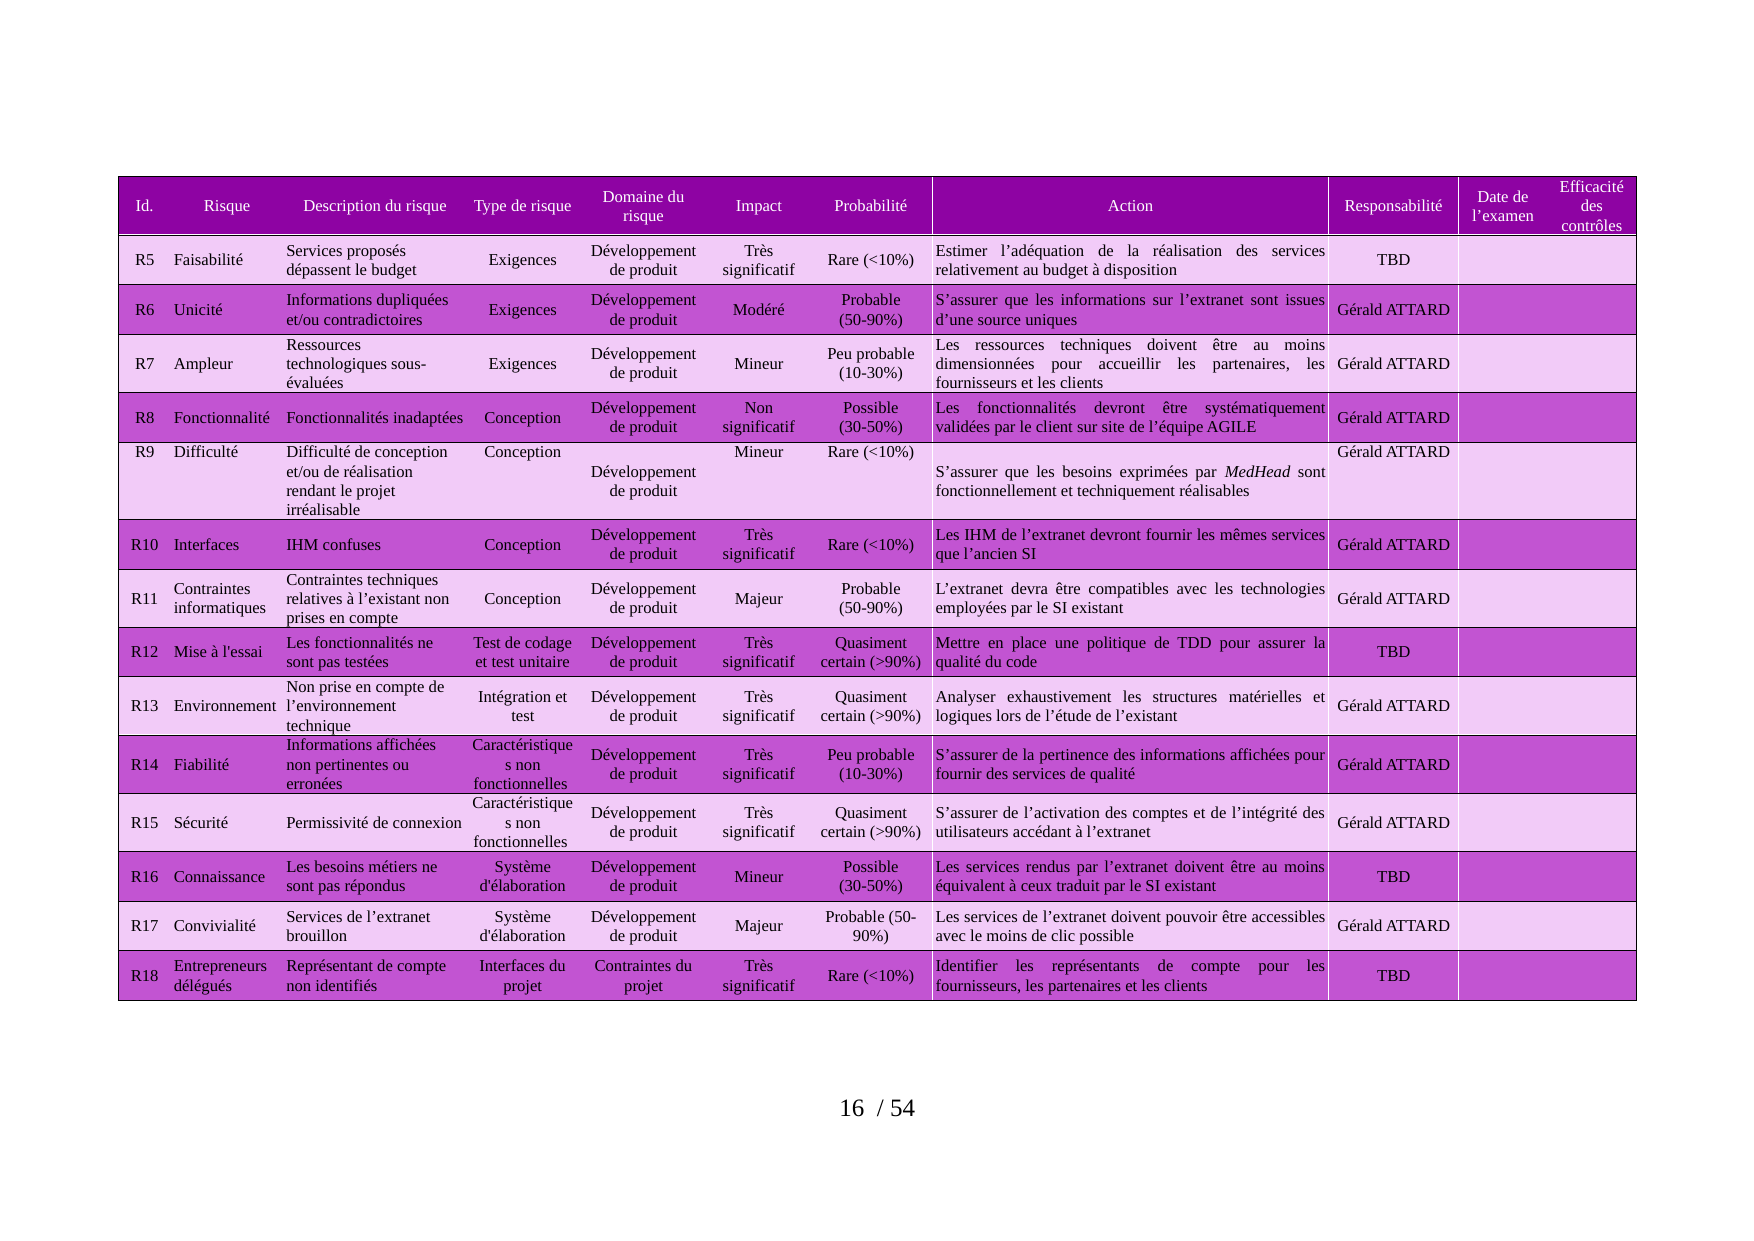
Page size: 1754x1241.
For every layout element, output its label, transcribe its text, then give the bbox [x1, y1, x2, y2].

table_cell Les services rendus par l’extranet doivent être au moins équivalent à ceux traduit par le SI existant [933, 852, 1328, 901]
table_cell [1459, 951, 1547, 1000]
table_cell [1459, 443, 1547, 519]
table_cell Probable (50-90%) [809, 570, 932, 627]
table_cell [1547, 570, 1636, 627]
table_cell Modéré [708, 285, 809, 334]
table_cell [1547, 736, 1636, 793]
table_cell Les fonctionnalités ne sont pas testées [283, 628, 467, 676]
table_cell [1459, 335, 1547, 392]
table_cell Exigences [467, 335, 578, 392]
table_cell S’assurer que les informations sur l’extranet sont issues d’une source uniques [933, 285, 1328, 334]
table_cell Majeur [708, 902, 809, 950]
table_cell Non prise en compte de l’environnement technique [283, 677, 467, 734]
table_cell Identifier les représentants de compte pour les fournisseurs, les partenaires et les clients [933, 951, 1328, 1000]
table_cell TBD [1329, 236, 1458, 284]
table_cell [1459, 520, 1547, 569]
table_cell Fiabilité [171, 736, 283, 793]
table_cell [1459, 677, 1547, 734]
table_cell Probable (50-90%) [809, 902, 932, 950]
table_cell Fonctionnalité [171, 393, 283, 442]
table_cell [1547, 236, 1636, 284]
table_cell Développement de produit [578, 628, 708, 676]
table_cell Test de codage et test unitaire [467, 628, 578, 676]
table_header Id. [119, 177, 171, 234]
table_cell Services proposés dépassent le budget [283, 236, 467, 284]
table_cell [1547, 852, 1636, 901]
table_cell [1459, 236, 1547, 284]
table_cell Gérald ATTARD [1329, 335, 1458, 392]
table_cell Gérald ATTARD [1329, 393, 1458, 442]
table_cell Développement de produit [578, 902, 708, 950]
table_cell [1547, 628, 1636, 676]
table_cell Mise à l'essai [171, 628, 283, 676]
table_cell S’assurer de la pertinence des informations affichées pour fournir des services de qualité [933, 736, 1328, 793]
table_cell [1459, 852, 1547, 901]
table_header Description du risque [283, 177, 467, 234]
table_cell [1459, 570, 1547, 627]
table_cell R9 [119, 443, 171, 519]
table_cell [1459, 794, 1547, 851]
table_cell Développement de produit [578, 852, 708, 901]
table_cell Gérald ATTARD [1329, 677, 1458, 734]
table_cell Système d'élaboration [467, 852, 578, 901]
table_cell Exigences [467, 285, 578, 334]
table_cell Environnement [171, 677, 283, 734]
table_cell R7 [119, 335, 171, 392]
table_header Probabilité [809, 177, 932, 234]
table_cell Très significatif [708, 520, 809, 569]
table_cell [1547, 520, 1636, 569]
table_cell [1547, 335, 1636, 392]
table_cell Gérald ATTARD [1329, 794, 1458, 851]
table_cell Mettre en place une politique de TDD pour assurer la qualité du code [933, 628, 1328, 676]
table_header Action [933, 177, 1328, 234]
table_cell Développement de produit [578, 794, 708, 851]
table_cell Possible (30-50%) [809, 393, 932, 442]
table_header Impact [708, 177, 809, 234]
table_cell Fonctionnalités inadaptées [283, 393, 467, 442]
table_cell Permissivité de connexion [283, 794, 467, 851]
table_cell [1547, 902, 1636, 950]
table_cell [1547, 285, 1636, 334]
table_cell Caractéristiques non fonctionnelles [467, 736, 578, 793]
table_cell Gérald ATTARD [1329, 570, 1458, 627]
table_header Risque [171, 177, 283, 234]
table_cell Développement de produit [578, 443, 708, 519]
table_cell Conception [467, 570, 578, 627]
table_cell Rare (<10%) [809, 951, 932, 1000]
table_cell Interfaces du projet [467, 951, 578, 1000]
table_cell IHM confuses [283, 520, 467, 569]
table_cell TBD [1329, 951, 1458, 1000]
table_cell Unicité [171, 285, 283, 334]
table_header Date de l’examen [1459, 177, 1547, 234]
table_cell Services de l’extranet brouillon [283, 902, 467, 950]
table_cell Gérald ATTARD [1329, 902, 1458, 950]
table_cell Probable (50-90%) [809, 285, 932, 334]
table_cell Représentant de compte non identifiés [283, 951, 467, 1000]
table_cell Rare (<10%) [809, 520, 932, 569]
table_cell [1459, 393, 1547, 442]
table_cell Informations dupliquées et/ou contradictoires [283, 285, 467, 334]
table_cell Peu probable (10-30%) [809, 335, 932, 392]
table_cell R5 [119, 236, 171, 284]
table_cell Très significatif [708, 951, 809, 1000]
table_cell Contraintes techniques relatives à l’existant non prises en compte [283, 570, 467, 627]
table_cell Exigences [467, 236, 578, 284]
table_cell [1459, 736, 1547, 793]
table_cell Développement de produit [578, 285, 708, 334]
table_cell Peu probable (10-30%) [809, 736, 932, 793]
table_header Domaine du risque [578, 177, 708, 234]
table_header Responsabilité [1329, 177, 1458, 234]
table_cell Développement de produit [578, 393, 708, 442]
table_cell R13 [119, 677, 171, 734]
table_cell Les besoins métiers ne sont pas répondus [283, 852, 467, 901]
table_cell [1547, 677, 1636, 734]
table_cell Conception [467, 520, 578, 569]
table_cell Mineur [708, 852, 809, 901]
table_cell Les fonctionnalités devront être systématiquement validées par le client sur site de l’équipe AGILE [933, 393, 1328, 442]
table_cell Très significatif [708, 236, 809, 284]
table_cell [1459, 628, 1547, 676]
table_cell Rare (<10%) [809, 236, 932, 284]
table_cell Les ressources techniques doivent être au moins dimensionnées pour accueillir les partenaires, les fournisseurs et les clients [933, 335, 1328, 392]
table_cell Gérald ATTARD [1329, 520, 1458, 569]
table_cell Contraintes du projet [578, 951, 708, 1000]
table_cell Intégration et test [467, 677, 578, 734]
table_cell Majeur [708, 570, 809, 627]
table_cell Développement de produit [578, 335, 708, 392]
table_cell R15 [119, 794, 171, 851]
table_header Efficacité des contrôles [1547, 177, 1636, 234]
table_cell Gérald ATTARD [1329, 285, 1458, 334]
table_cell Très significatif [708, 628, 809, 676]
table_cell L’extranet devra être compatibles avec les technologies employées par le SI existant [933, 570, 1328, 627]
table_cell Ampleur [171, 335, 283, 392]
table_cell S’assurer de l’activation des comptes et de l’intégrité des utilisateurs accédant à l’extranet [933, 794, 1328, 851]
table_cell Très significatif [708, 794, 809, 851]
table_cell Entrepreneurs délégués [171, 951, 283, 1000]
table_cell Gérald ATTARD [1329, 736, 1458, 793]
table_cell [1547, 393, 1636, 442]
table_cell Conception [467, 393, 578, 442]
table_cell Gérald ATTARD [1329, 443, 1458, 519]
table_cell Quasiment certain (>90%) [809, 677, 932, 734]
table_cell Développement de produit [578, 236, 708, 284]
table_cell R16 [119, 852, 171, 901]
table_cell Mineur [708, 335, 809, 392]
table_cell Développement de produit [578, 736, 708, 793]
table_cell Quasiment certain (>90%) [809, 628, 932, 676]
table_cell Informations affichées non pertinentes ou erronées [283, 736, 467, 793]
table_cell R6 [119, 285, 171, 334]
table_cell [1547, 951, 1636, 1000]
table_cell Possible (30-50%) [809, 852, 932, 901]
table_cell Non significatif [708, 393, 809, 442]
table_cell Mineur [708, 443, 809, 519]
table_cell Caractéristiques non fonctionnelles [467, 794, 578, 851]
table_cell R17 [119, 902, 171, 950]
table_cell R11 [119, 570, 171, 627]
table_cell Interfaces [171, 520, 283, 569]
table_cell R8 [119, 393, 171, 442]
table_cell R14 [119, 736, 171, 793]
table_cell R10 [119, 520, 171, 569]
table_cell Analyser exhaustivement les structures matérielles et logiques lors de l’étude de l’existant [933, 677, 1328, 734]
table_cell Rare (<10%) [809, 443, 932, 519]
table_cell Sécurité [171, 794, 283, 851]
table_cell Contraintes informatiques [171, 570, 283, 627]
table_cell Les IHM de l’extranet devront fournir les mêmes services que l’ancien SI [933, 520, 1328, 569]
table_cell Développement de produit [578, 677, 708, 734]
table_cell Convivialité [171, 902, 283, 950]
table_header Type de risque [467, 177, 578, 234]
table_cell Système d'élaboration [467, 902, 578, 950]
table_cell Faisabilité [171, 236, 283, 284]
table_cell R12 [119, 628, 171, 676]
table_cell Les services de l’extranet doivent pouvoir être accessibles avec le moins de clic possible [933, 902, 1328, 950]
table_cell Développement de produit [578, 520, 708, 569]
table_cell [1459, 285, 1547, 334]
table_cell Très significatif [708, 677, 809, 734]
table_cell TBD [1329, 628, 1458, 676]
table_cell TBD [1329, 852, 1458, 901]
table_cell Difficulté de conception et/ou de réalisation rendant le projet irréalisable [283, 443, 467, 519]
table_cell Connaissance [171, 852, 283, 901]
table_cell S’assurer que les besoins exprimées par MedHead sont fonctionnellement et techniquement réalisables [933, 443, 1328, 519]
table_cell Quasiment certain (>90%) [809, 794, 932, 851]
table_cell Difficulté [171, 443, 283, 519]
table_cell R18 [119, 951, 171, 1000]
table_cell [1547, 794, 1636, 851]
table_cell [1459, 902, 1547, 950]
table_cell Estimer l’adéquation de la réalisation des services relativement au budget à disposition [933, 236, 1328, 284]
table_cell Très significatif [708, 736, 809, 793]
table_cell [1547, 443, 1636, 519]
table_cell Ressources technologiques sous-évaluées [283, 335, 467, 392]
table_cell Conception [467, 443, 578, 519]
table_cell Développement de produit [578, 570, 708, 627]
